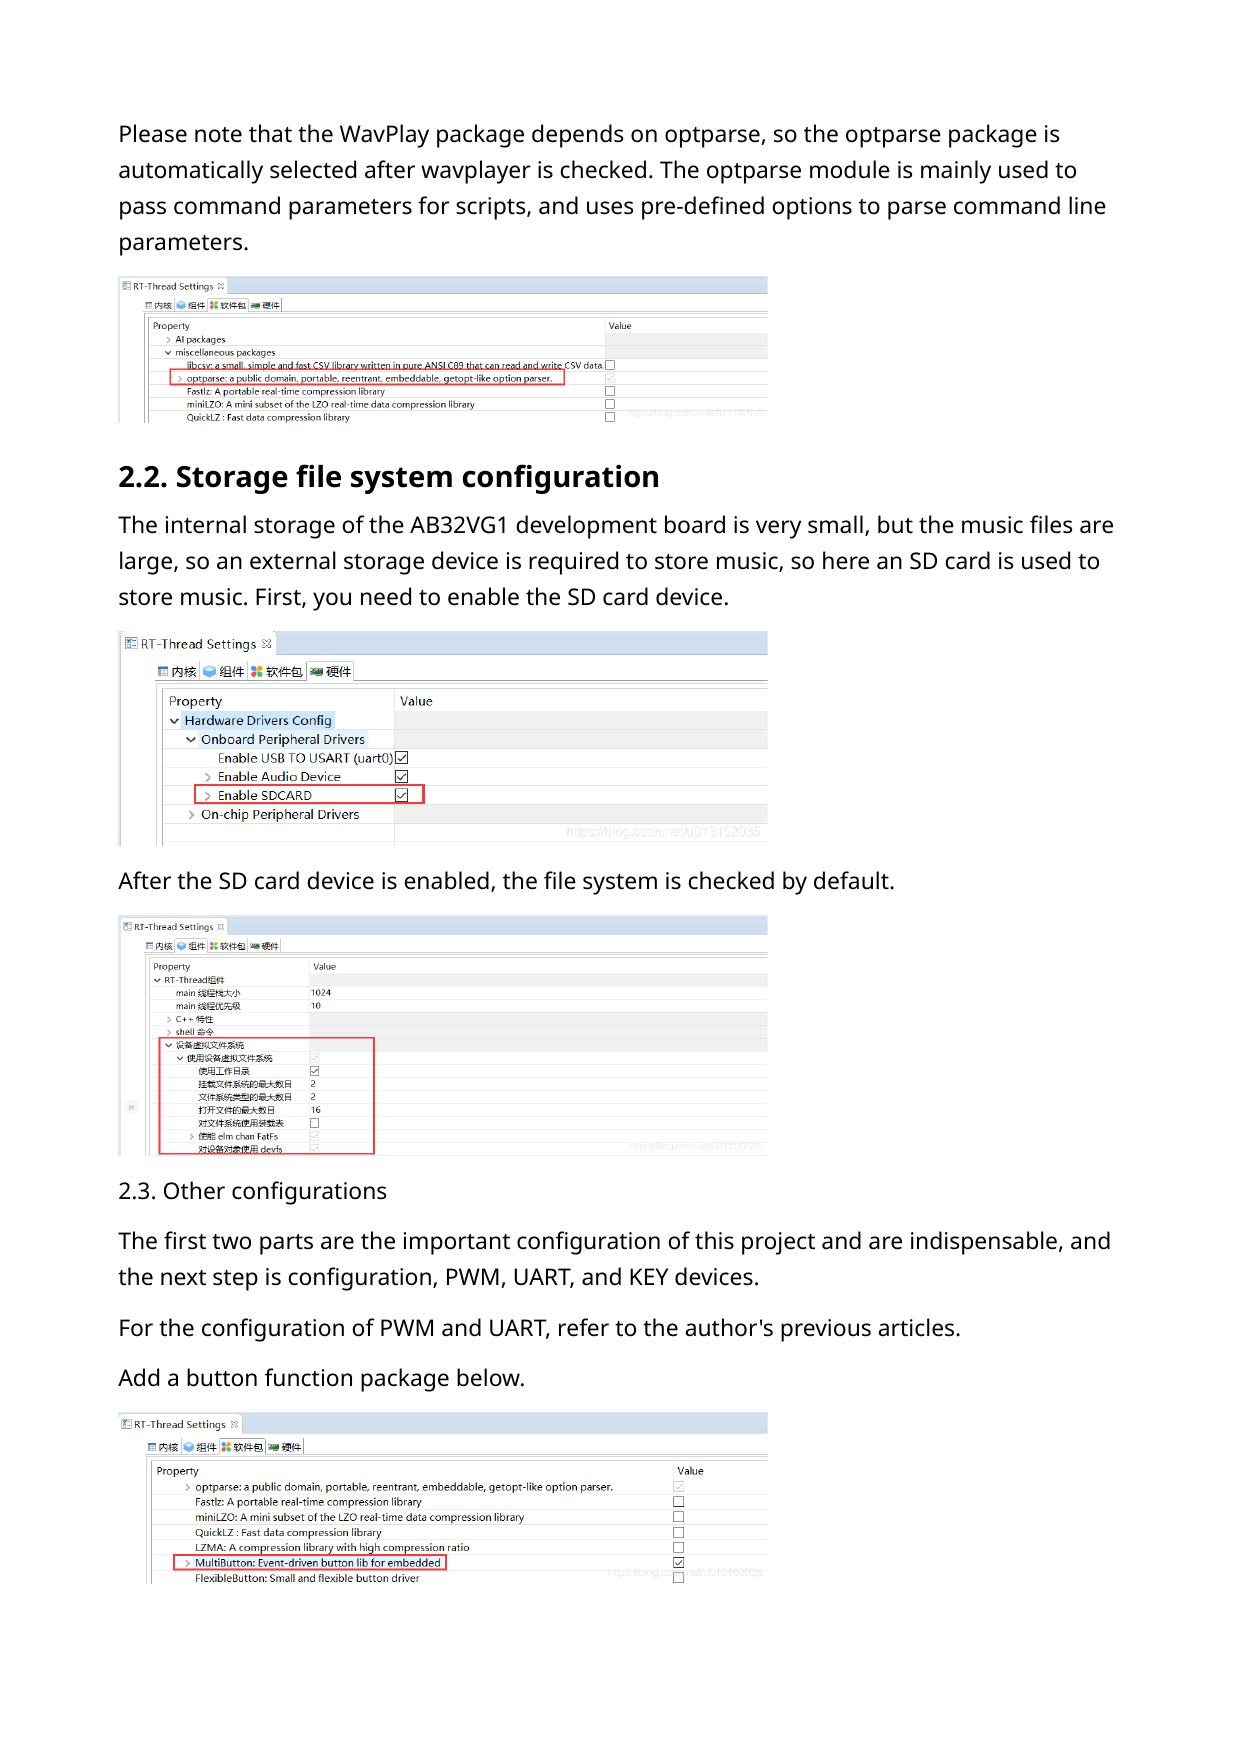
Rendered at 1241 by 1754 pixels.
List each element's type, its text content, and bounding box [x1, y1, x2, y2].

picture [118, 631, 768, 846]
text Add a button function package below. [118, 1362, 1122, 1393]
text For the configuration of PWM and UART, refer to the author's previous articles. [118, 1312, 1122, 1343]
picture [118, 915, 768, 1156]
picture [118, 1412, 768, 1584]
subtitle 2.2. Storage file system configuration [118, 457, 1122, 496]
text Please note that the WavPlay package depends on optparse, so the optparse package is automatically selected after wavplayer is checked. The optparse module is mainly used to pass command parameters for scripts, and uses pre-defined options to parse command line parameters. [118, 118, 1122, 257]
text 2.3. Other configurations [118, 1174, 1122, 1206]
picture [118, 276, 768, 423]
text The internal storage of the AB32VG1 development board is very small, but the music files are large, so an external storage device is required to store music, so here an SD card is used to store music. First, you need to enable the SD card device. [118, 509, 1122, 612]
text After the SD card device is enabled, the file system is checked by default. [118, 865, 1122, 896]
text The first two parts are the important configuration of this project and are indispensable, and the next step is configuration, PWM, UART, and KEY devices. [118, 1225, 1122, 1292]
